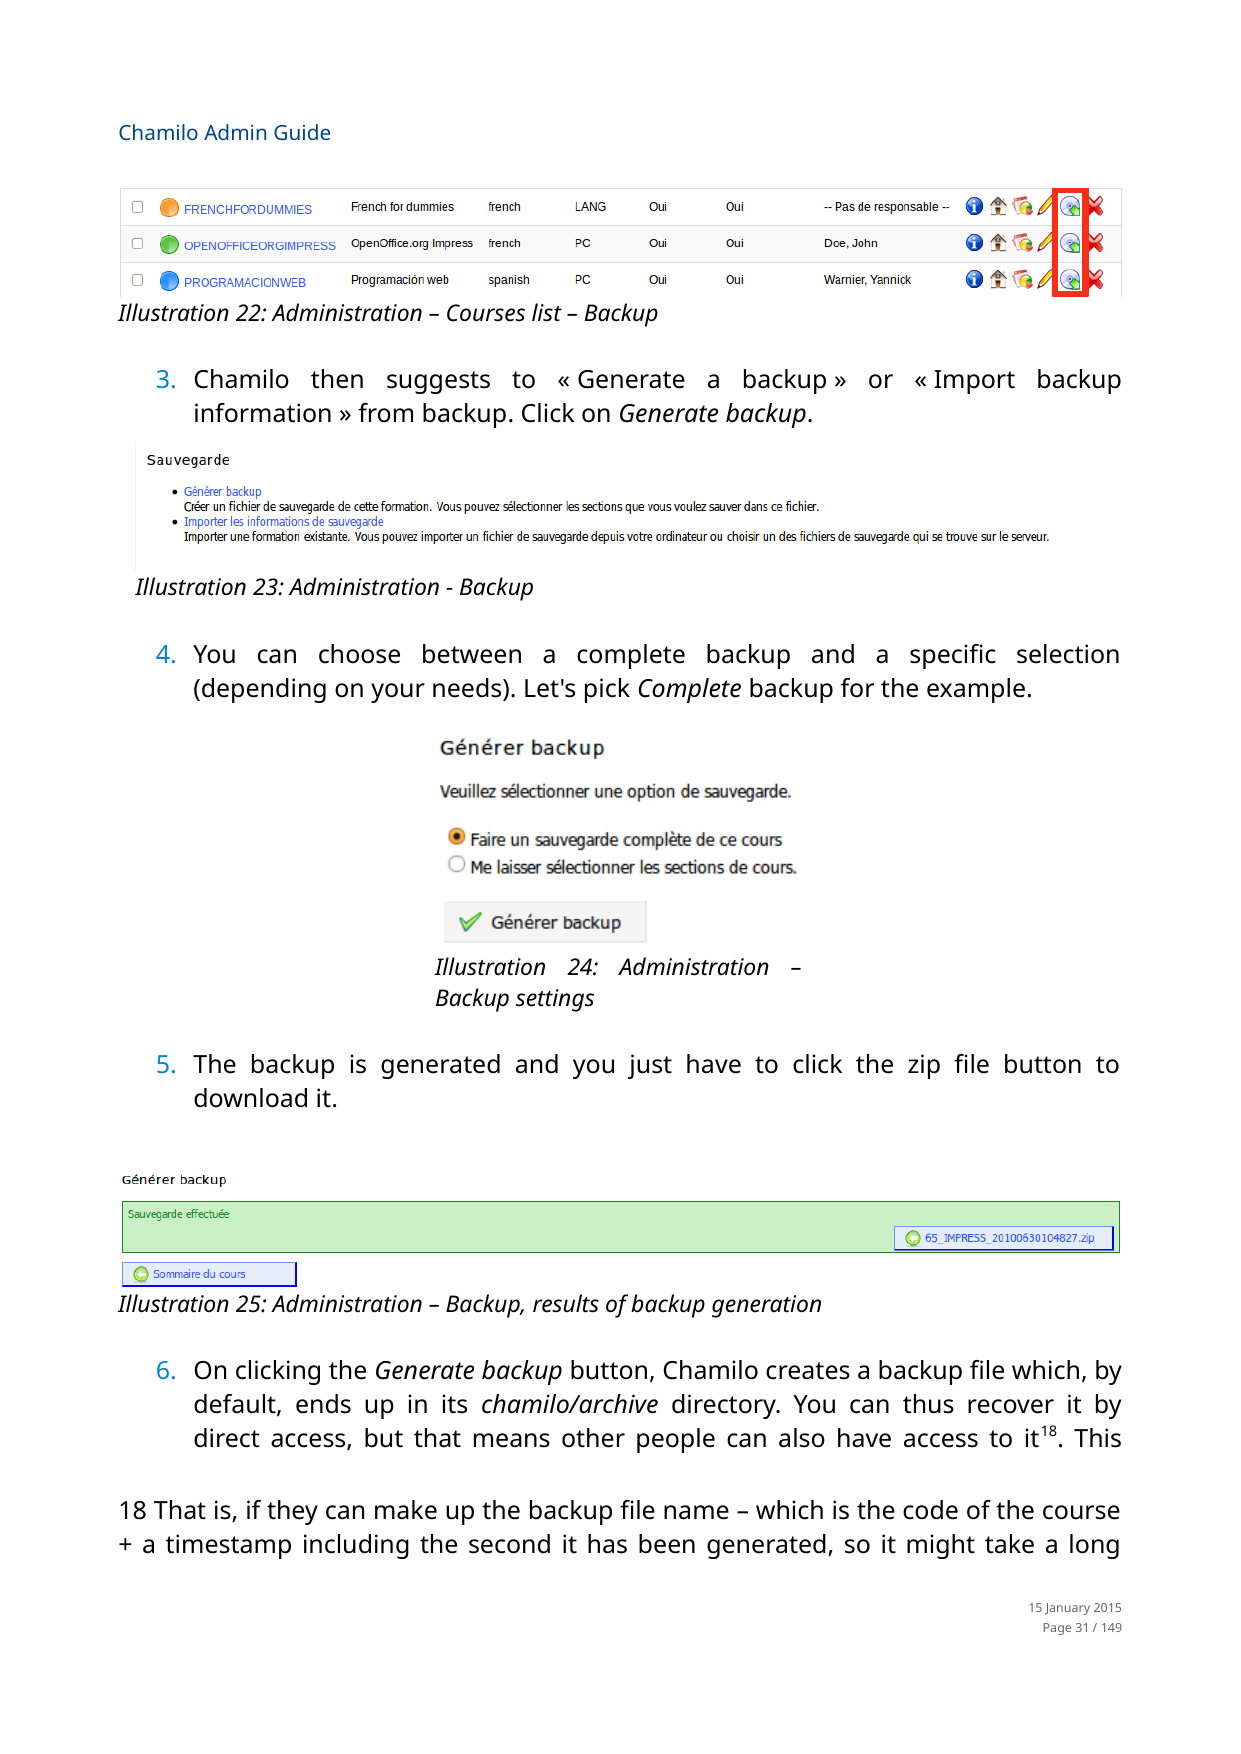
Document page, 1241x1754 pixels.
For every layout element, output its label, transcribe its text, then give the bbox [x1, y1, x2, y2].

picture [135, 442, 1105, 572]
picture [118, 1169, 1123, 1288]
list The backup is generated and you just have to click the zip file button to download it. [156, 1047, 1122, 1115]
list That is, if they can make up the backup file name – which is the code of the course + a timestamp including the second it has been generated, so it might take a long [118, 1493, 1122, 1561]
text Illustration 22: Administration – Courses list – Backup [118, 297, 1122, 328]
list You can choose between a complete backup and a specific selection (depending on your needs). Let's pick Complete backup for the example. [156, 636, 1122, 704]
picture [435, 726, 805, 951]
list On clicking the Generate backup button, Chamilo creates a backup file which, by default, ends up in its chamilo/archive directory. You can thus recover it by direct access, but that means other people can also have access to it. This means, as an admin, that you should both have a regular process to clean this directory (we offer one in the main/cron directory but you have to execute it) and that you should set your configuration (through .htaccess or VirtualHost config) to avoid direct navigation inside the main/archive directory. [156, 1353, 1122, 1455]
text Illustration 23: Administration - Backup [135, 572, 1104, 602]
text Illustration 24: Administration – Backup settings [435, 951, 804, 1013]
text Illustration 25: Administration – Backup, results of backup generation [118, 1288, 1122, 1319]
picture [118, 188, 1123, 297]
list Chamilo then suggests to « Generate a backup » or « Import backup information » from backup. Click on Generate backup. [156, 362, 1122, 430]
